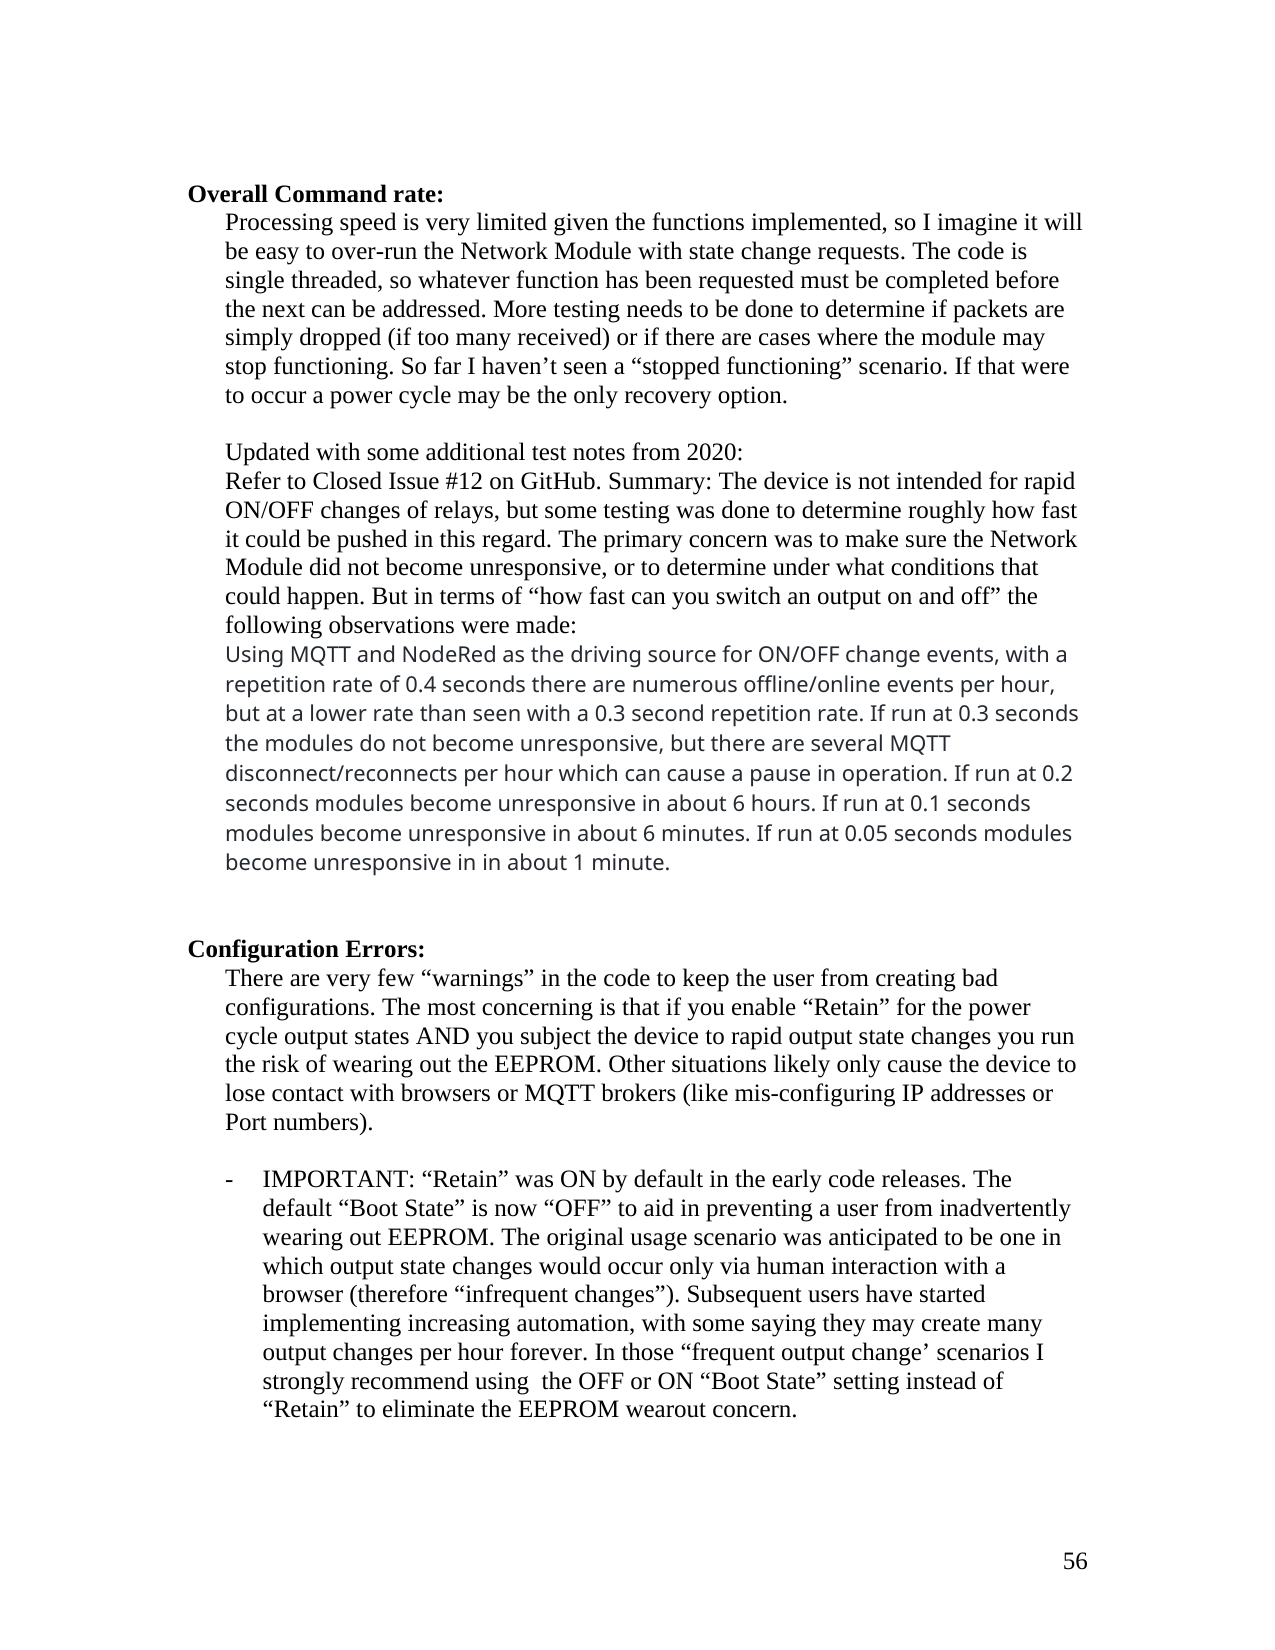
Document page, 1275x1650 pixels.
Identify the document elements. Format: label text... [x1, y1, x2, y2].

text Overall Command rate: [187, 179, 1087, 207]
text There are very few “warnings” in the code to keep the user from creating bad configurations. The most concerning is that if you enable “Retain” for the power cycle output states AND you subject the device to rapid output state changes you run the risk of wearing out the EEPROM. Other situations likely only cause the device to lose contact with browsers or MQTT brokers (like mis-configuring IP addresses or Port numbers). [225, 963, 1087, 1136]
text Processing speed is very limited given the functions implemented, so I imagine it will be easy to over-run the Network Module with state change requests. The code is single threaded, so whatever function has been requested must be completed before the next can be addressed. More testing needs to be done to determine if packets are simply dropped (if too many received) or if there are cases where the module may stop functioning. So far I haven’t seen a “stopped functioning” scenario. If that were to occur a power cycle may be the only recovery option. [225, 207, 1087, 409]
text Refer to Closed Issue #12 on GitHub. Summary: The device is not intended for rapid ON/OFF changes of relays, but some testing was done to determine roughly how fast it could be pushed in this regard. The primary concern was to make sure the Network Module did not become unresponsive, or to determine under what conditions that could happen. But in terms of “how fast can you switch an output on and off” the following observations were made: [225, 466, 1087, 639]
text Updated with some additional test notes from 2020: [225, 437, 1087, 466]
text Configuration Errors: [187, 934, 1087, 963]
list IMPORTANT: “Retain” was ON by default in the early code releases. The default “Boot State” is now “OFF” to aid in preventing a user from inadvertently wearing out EEPROM. The original usage scenario was anticipated to be one in which output state changes would occur only via human interaction with a browser (therefore “infrequent changes”). Subsequent users have started implementing increasing automation, with some saying they may create many output changes per hour forever. In those “frequent output change’ scenarios I strongly recommend using the OFF or ON “Boot State” setting instead of “Retain” to eliminate the EEPROM wearout concern. [225, 1164, 1087, 1423]
text Using MQTT and NodeRed as the driving source for ON/OFF change events, with a repetition rate of 0.4 seconds there are numerous offline/online events per hour, but at a lower rate than seen with a 0.3 second repetition rate. If run at 0.3 seconds the modules do not become unresponsive, but there are several MQTT disconnect/reconnects per hour which can cause a pause in operation. If run at 0.2 seconds modules become unresponsive in about 6 hours. If run at 0.1 seconds modules become unresponsive in about 6 minutes. If run at 0.05 seconds modules become unresponsive in in about 1 minute. [225, 639, 1087, 877]
